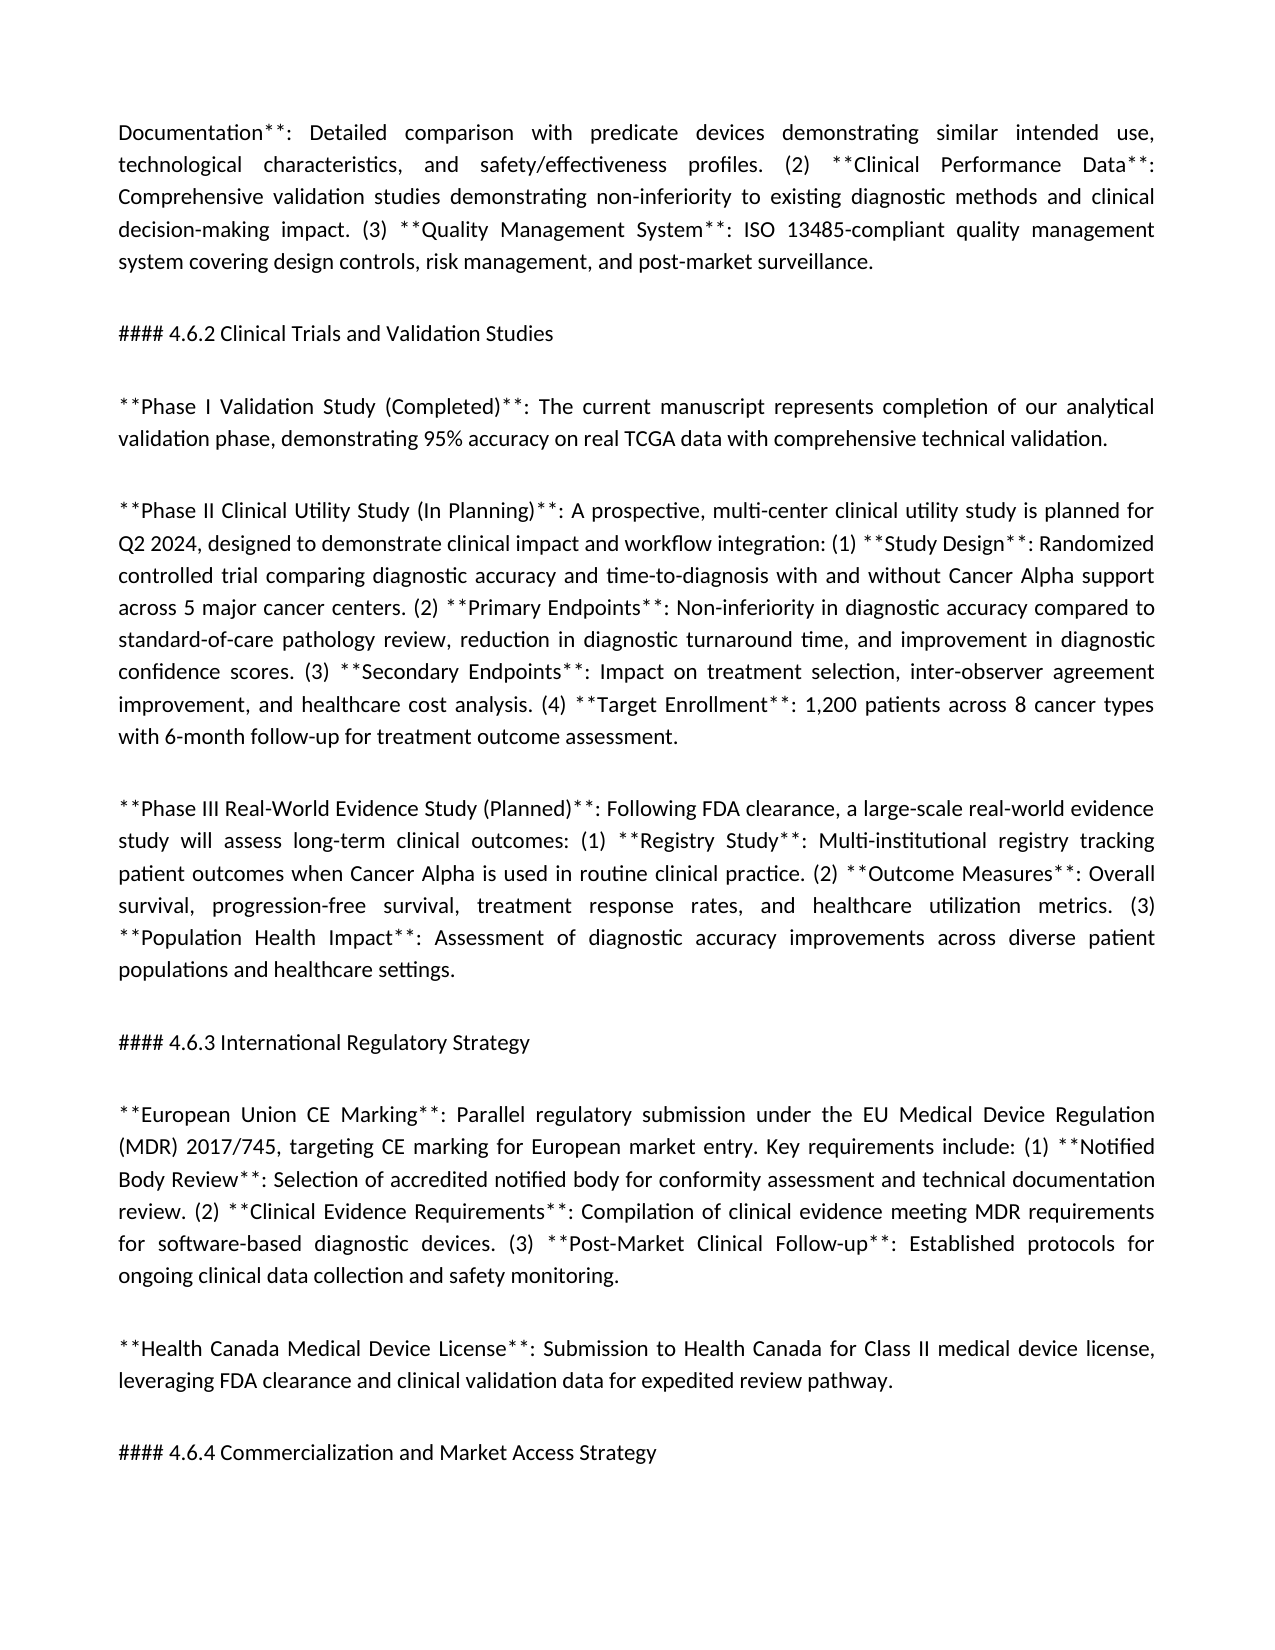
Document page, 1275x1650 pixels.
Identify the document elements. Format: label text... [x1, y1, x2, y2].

text **Phase III Real-World Evidence Study (Planned)**: Following FDA clearance, a large-scale real-world evidence study will assess long-term clinical outcomes: (1) **Registry Study**: Multi-institutional registry tracking patient outcomes when Cancer Alpha is used in routine clinical practice. (2) **Outcome Measures**: Overall survival, progression-free survival, treatment response rates, and healthcare utilization metrics. (3) **Population Health Impact**: Assessment of diagnostic accuracy improvements across diverse patient populations and healthcare settings. [118, 794, 1157, 983]
text #### 4.6.3 International Regulatory Strategy [118, 1028, 1157, 1056]
text **Phase II Clinical Utility Study (In Planning)**: A prospective, multi-center clinical utility study is planned for Q2 2024, designed to demonstrate clinical impact and workflow integration: (1) **Study Design**: Randomized controlled trial comparing diagnostic accuracy and time-to-diagnosis with and without Cancer Alpha support across 5 major cancer centers. (2) **Primary Endpoints**: Non-inferiority in diagnostic accuracy compared to standard-of-care pathology review, reduction in diagnostic turnaround time, and improvement in diagnostic confidence scores. (3) **Secondary Endpoints**: Impact on treatment selection, inter-observer agreement improvement, and healthcare cost analysis. (4) **Target Enrollment**: 1,200 patients across 8 cancer types with 6-month follow-up for treatment outcome assessment. [118, 497, 1157, 750]
text **Phase I Validation Study (Completed)**: The current manuscript represents completion of our analytical validation phase, demonstrating 95% accuracy on real TCGA data with comprehensive technical validation. [118, 392, 1157, 452]
text #### 4.6.2 Clinical Trials and Validation Studies [118, 319, 1157, 347]
text Documentation**: Detailed comparison with predicate devices demonstrating similar intended use, technological characteristics, and safety/effectiveness profiles. (2) **Clinical Performance Data**: Comprehensive validation studies demonstrating non-inferiority to existing diagnostic methods and clinical decision-making impact. (3) **Quality Management System**: ISO 13485-compliant quality management system covering design controls, risk management, and post-market surveillance. [118, 118, 1157, 275]
text **European Union CE Marking**: Parallel regulatory submission under the EU Medical Device Regulation (MDR) 2017/745, targeting CE marking for European market entry. Key requirements include: (1) **Notified Body Review**: Selection of accredited notified body for conformity assessment and technical documentation review. (2) **Clinical Evidence Requirements**: Compilation of clinical evidence meeting MDR requirements for software-based diagnostic devices. (3) **Post-Market Clinical Follow-up**: Established protocols for ongoing clinical data collection and safety monitoring. [118, 1100, 1157, 1289]
text #### 4.6.4 Commercialization and Market Access Strategy [118, 1438, 1157, 1466]
text **Health Canada Medical Device License**: Submission to Health Canada for Class II medical device license, leveraging FDA clearance and clinical validation data for expedited review pathway. [118, 1334, 1157, 1394]
